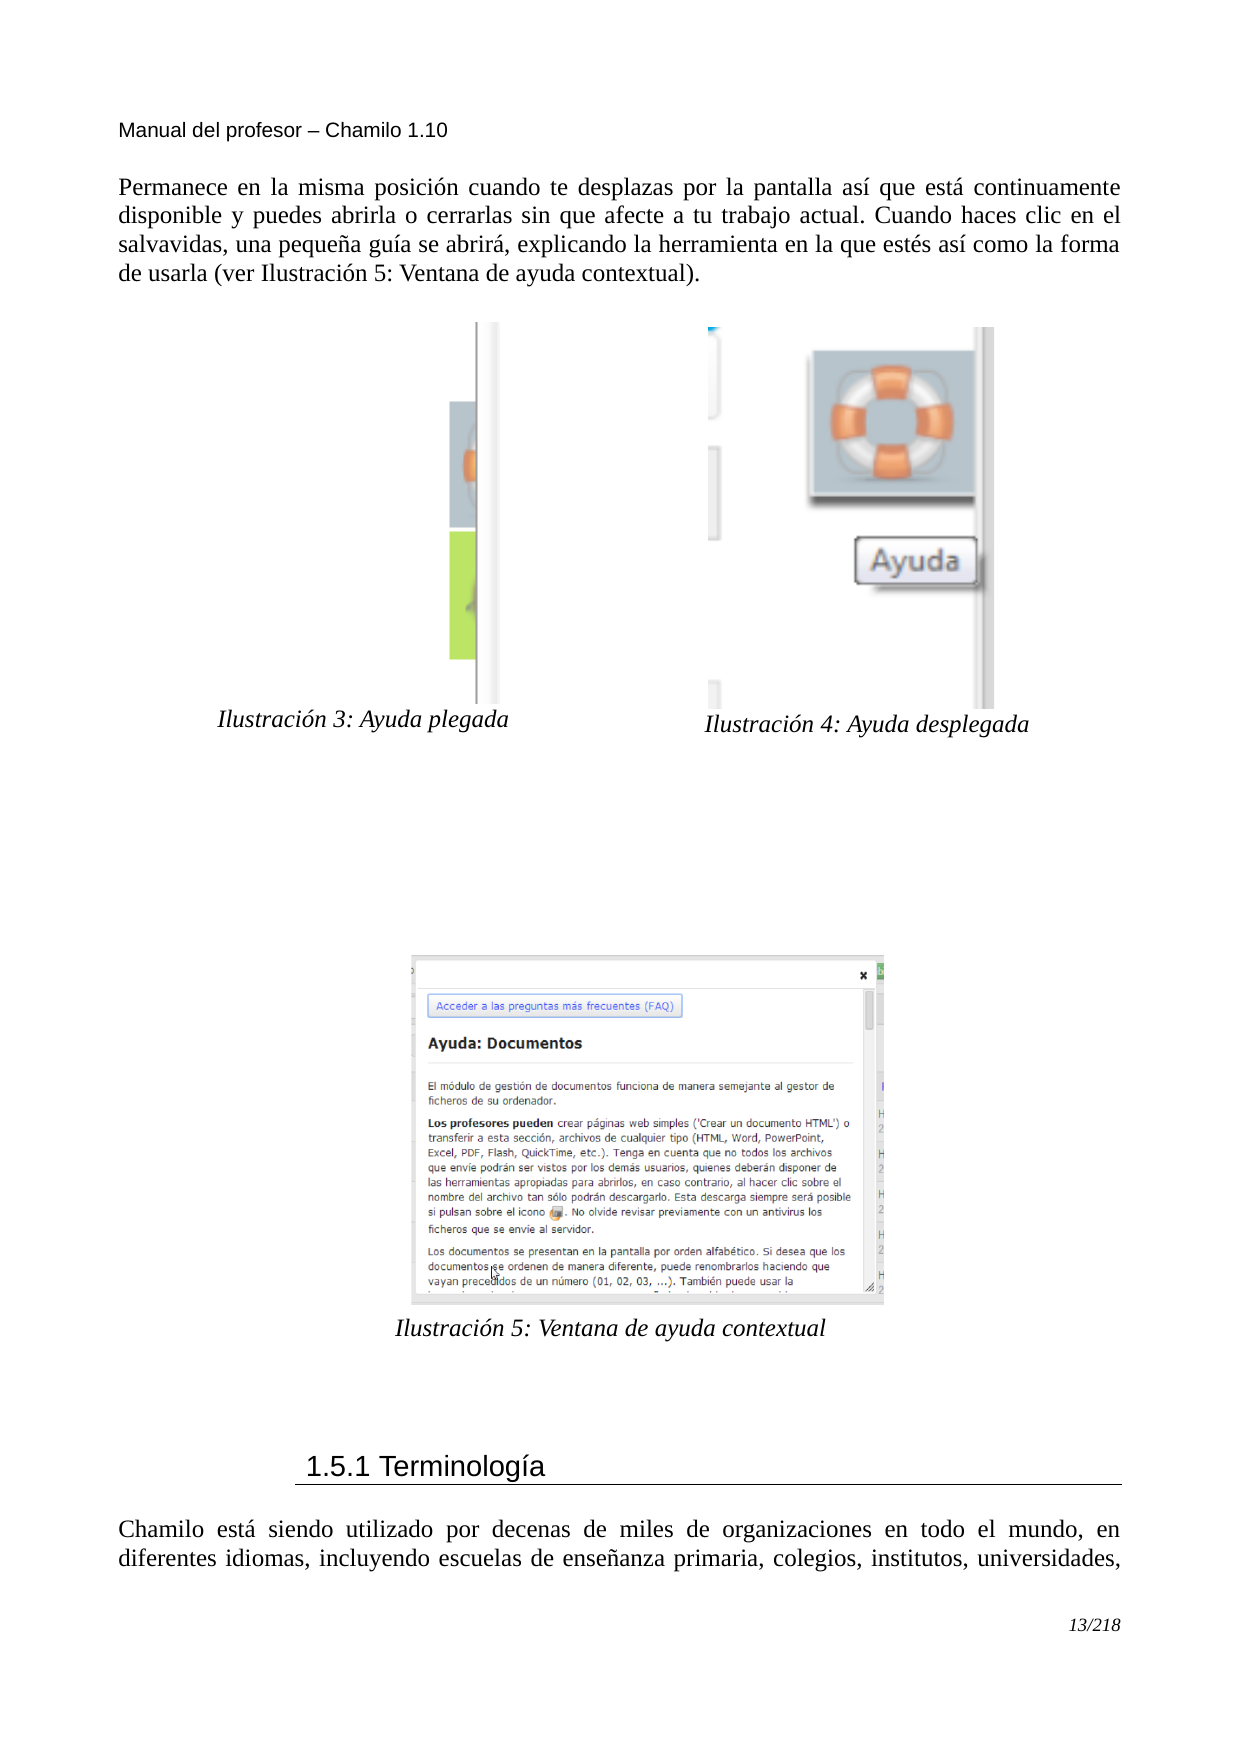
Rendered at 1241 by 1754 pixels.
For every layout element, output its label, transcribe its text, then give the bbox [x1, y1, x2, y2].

table_header [620, 315, 1122, 327]
text Permanece en la misma posición cuando te desplazas por la pantalla así que está continuamente disponible y puedes abrirla o cerrarlas sin que afecte a tu trabajo actual. Cuando haces clic en el salvavidas, una pequeña guía se abrirá, explicando la herramienta en la que estés así como la forma de usarla (ver Ilustración 5: Ventana de ayuda contextual). [118, 172, 1122, 287]
subtitle Terminología [295, 1449, 1122, 1484]
table_header [118, 315, 620, 802]
text Chamilo está siendo utilizado por decenas de miles de organizaciones en todo el mundo, en diferentes idiomas, incluyendo escuelas de enseñanza primaria, colegios, institutos, universidades, [118, 1514, 1122, 1572]
picture [411, 955, 884, 1305]
picture [238, 322, 500, 704]
picture [708, 327, 995, 709]
table_header [620, 328, 1122, 802]
text Ilustración 5: Ventana de ayuda contextual [395, 946, 901, 1342]
